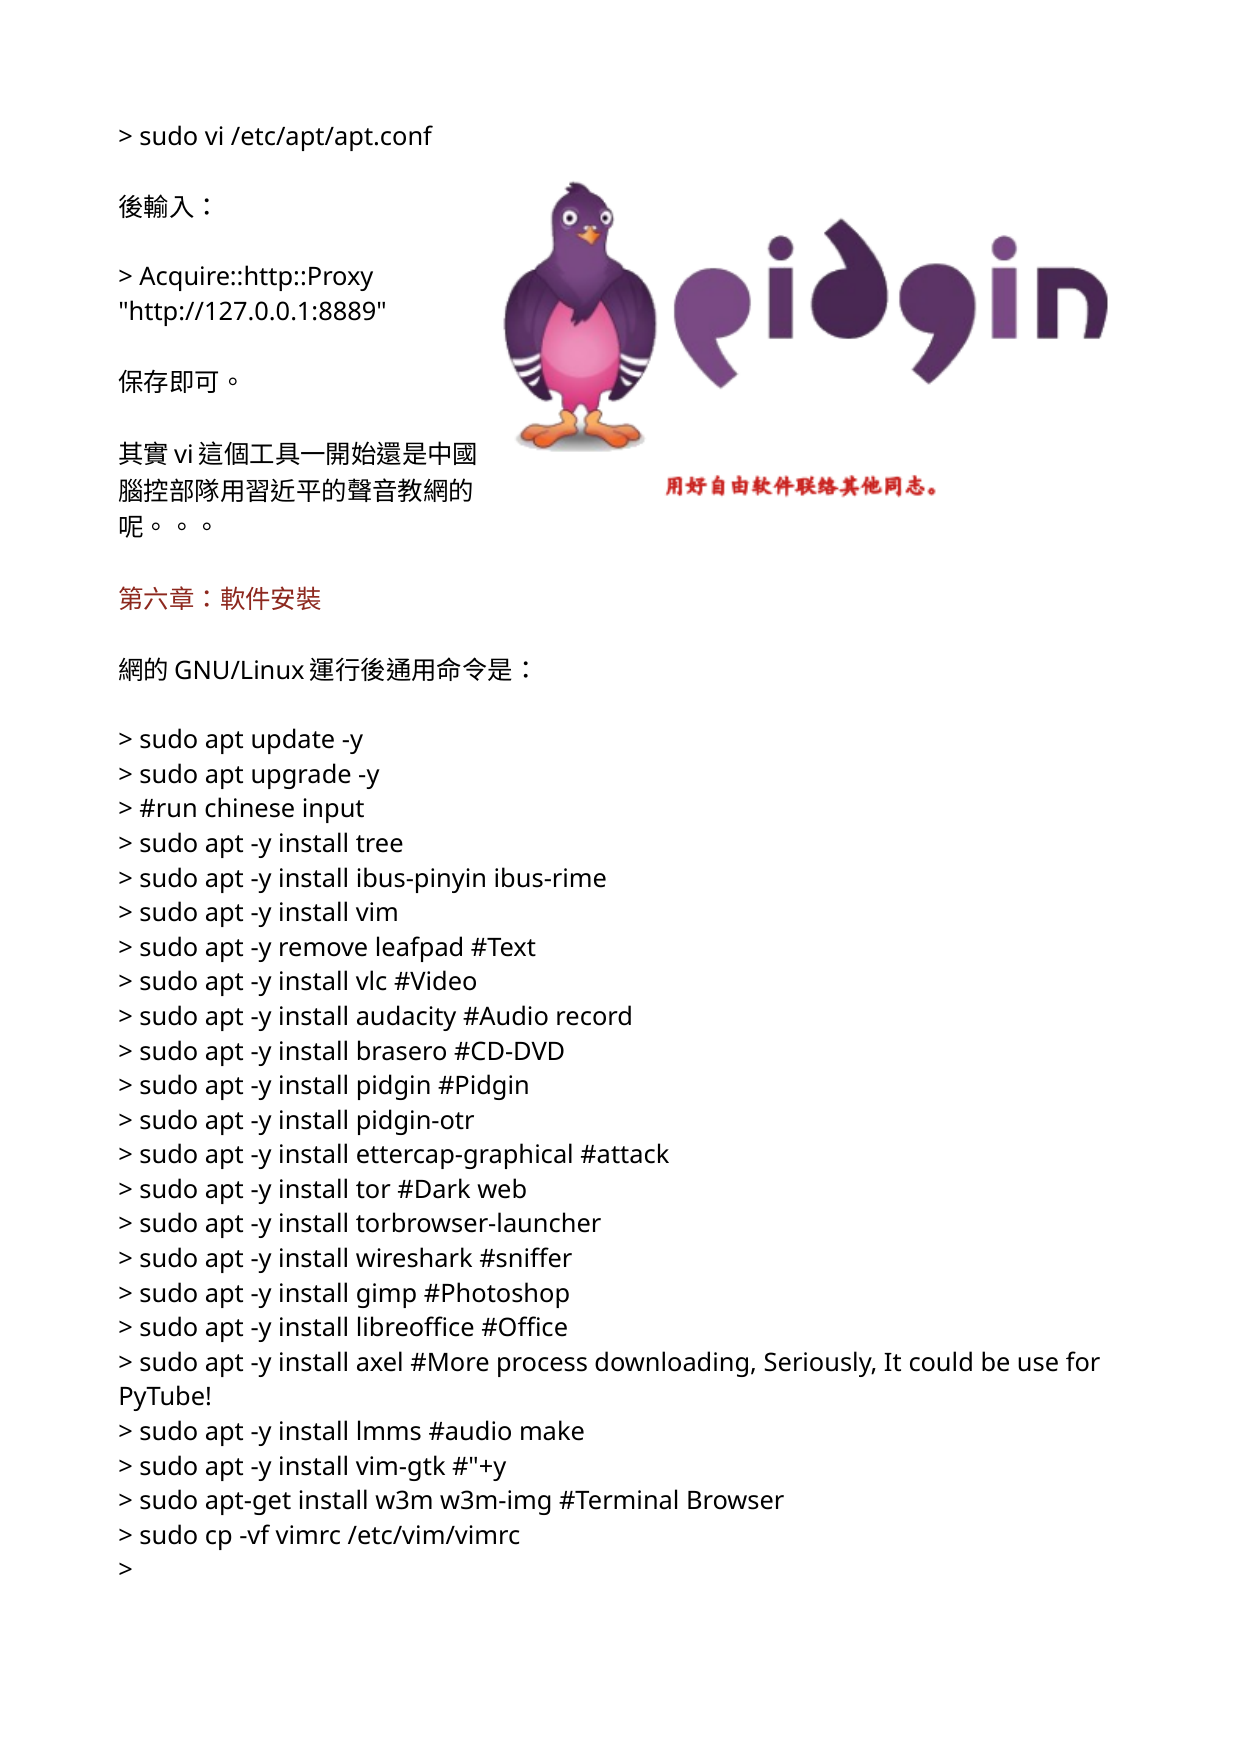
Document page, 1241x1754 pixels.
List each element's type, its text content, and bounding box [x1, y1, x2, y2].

text > sudo apt -y install tree [118, 825, 1122, 860]
text > sudo apt -y install pidgin #Pidgin [118, 1067, 1122, 1102]
text > sudo apt -y install ettercap-graphical #attack [118, 1137, 1122, 1171]
text > sudo cp -vf vimrc /etc/vim/vimrc [118, 1517, 1122, 1552]
text > sudo vi /etc/apt/apt.conf [118, 118, 1122, 153]
text 保存即可。 [118, 362, 482, 399]
text > sudo apt -y remove leafpad #Text [118, 929, 1122, 964]
text > sudo apt -y install ibus-pinyin ibus-rime [118, 860, 1122, 894]
text 第六章：軟件安裝 [118, 579, 1122, 616]
text 其實vi這個工具一開始還是中國腦控部隊用習近平的聲音教網的呢。。。 [118, 434, 1122, 544]
text 網的GNU/Linux運行後通用命令是： [118, 650, 1122, 687]
text > sudo apt -y install vim-gtk #"+y [118, 1448, 1122, 1482]
text [1114, 187, 1122, 224]
text > sudo apt -y install wireshark #sniffer [118, 1240, 1122, 1275]
text > sudo apt -y install lmms #audio make [118, 1413, 1122, 1448]
text > sudo apt -y install tor #Dark web [118, 1171, 1122, 1206]
text > sudo apt -y install gimp #Photoshop [118, 1275, 1122, 1309]
text [1114, 362, 1122, 399]
text > #run chinese input [118, 791, 1122, 825]
text > sudo apt -y install audacity #Audio record [118, 998, 1122, 1033]
text > Acquire::http::Proxy "http://127.0.0.1:8889" [118, 259, 482, 328]
text > sudo apt -y install libreoffice #Office [118, 1309, 1122, 1344]
text 後輸入： [118, 187, 482, 224]
text > sudo apt upgrade -y [118, 756, 1122, 791]
picture [482, 132, 1114, 510]
text > sudo apt -y install pidgin-otr [118, 1102, 1122, 1137]
text > sudo apt -y install axel #More process downloading, Seriously, It could be use for PyTube! [118, 1344, 1122, 1413]
text > sudo apt -y install vlc #Video [118, 964, 1122, 998]
text > sudo apt -y install brasero #CD-DVD [118, 1033, 1122, 1067]
text > [118, 1552, 1122, 1586]
text > sudo apt-get install w3m w3m-img #Terminal Browser [118, 1482, 1122, 1517]
text > sudo apt -y install torbrowser-launcher [118, 1206, 1122, 1240]
text > sudo apt update -y [118, 722, 1122, 756]
text > sudo apt -y install vim [118, 894, 1122, 929]
